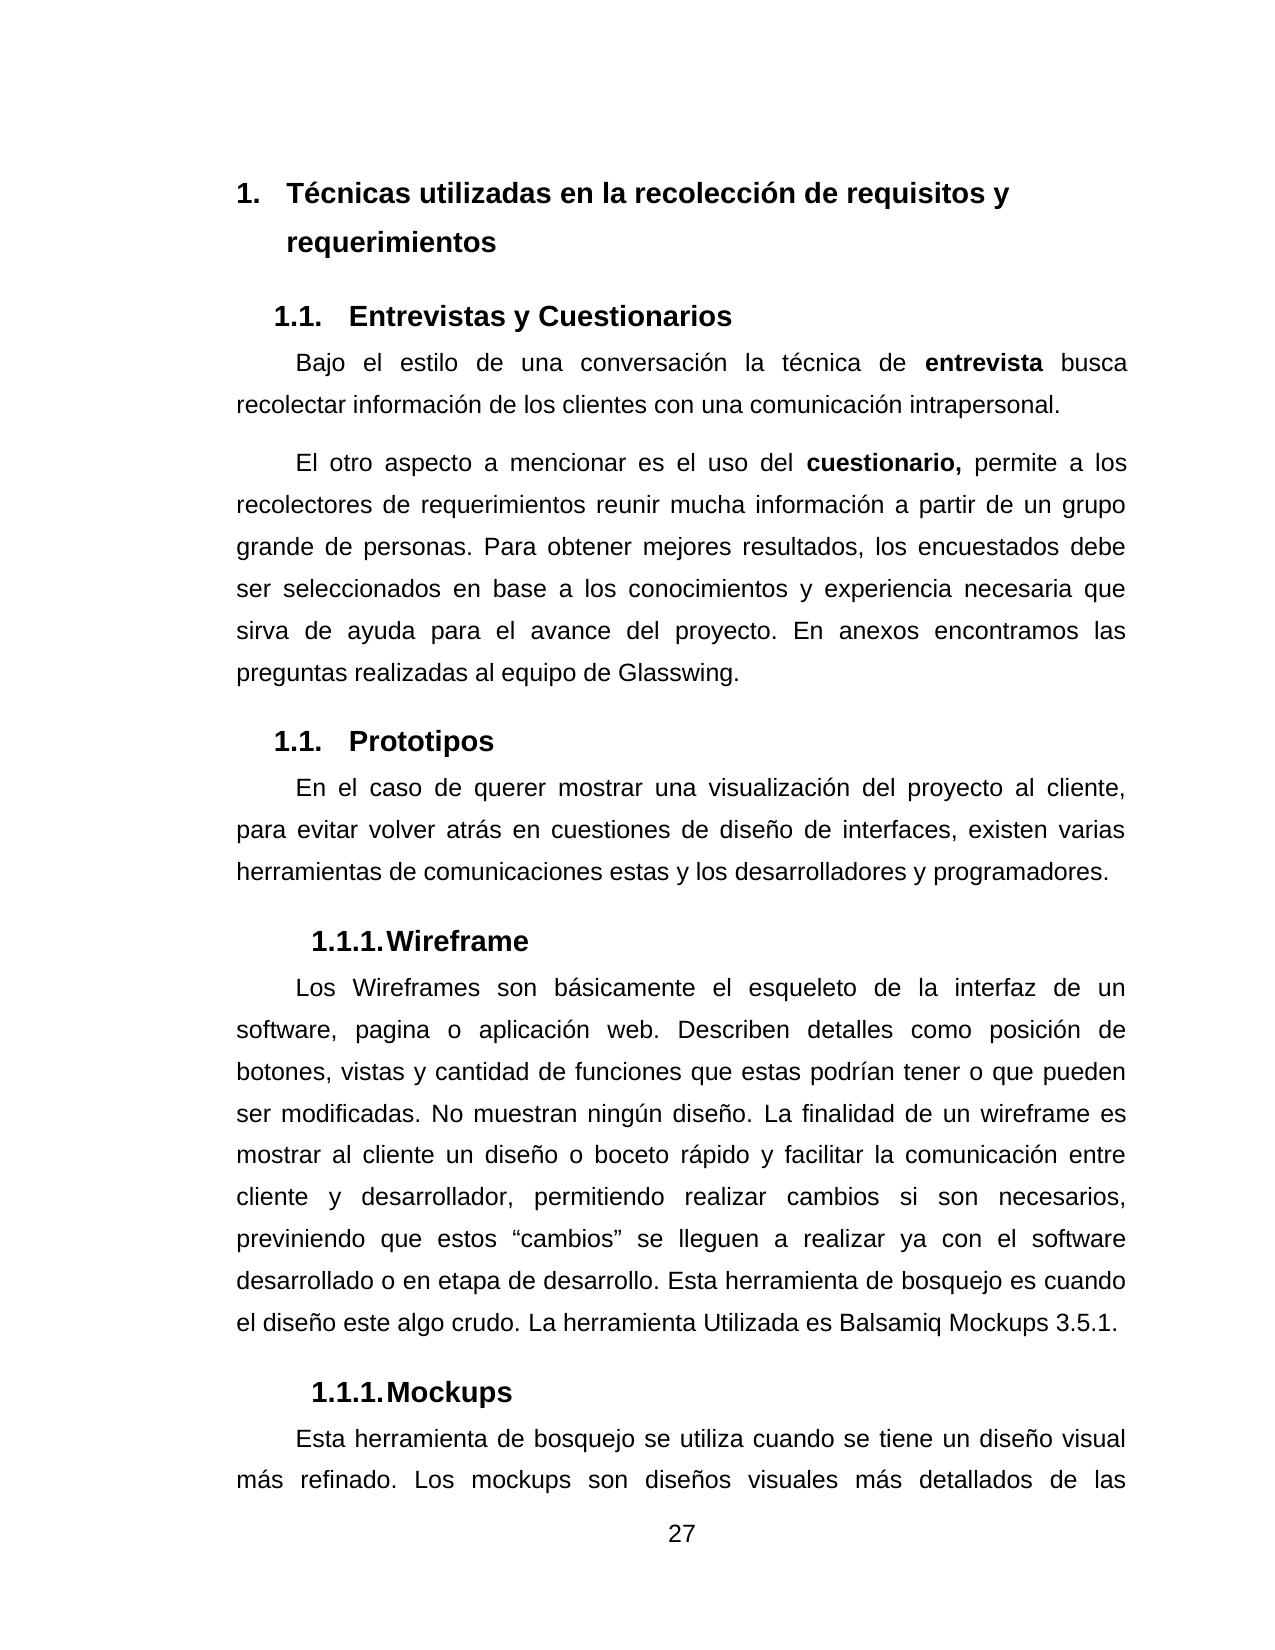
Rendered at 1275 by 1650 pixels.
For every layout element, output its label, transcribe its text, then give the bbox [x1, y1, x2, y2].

text El otro aspecto a mencionar es el uso del cuestionario, permite a los recolectores de requerimientos reunir mucha información a partir de un grupo grande de personas. Para obtener mejores resultados, los encuestados debe ser seleccionados en base a los conocimientos y experiencia necesaria que sirva de ayuda para el avance del proyecto. En anexos encontramos las preguntas realizadas al equipo de Glasswing. [236, 449, 1127, 686]
subtitle Entrevistas y Cuestionarios [274, 300, 1127, 332]
subtitle Wireframe [311, 925, 1127, 957]
subtitle Mockups [311, 1376, 1127, 1408]
text Bajo el estilo de una conversación la técnica de entrevista busca recolectar información de los clientes con una comunicación intrapersonal. [236, 349, 1127, 418]
subtitle Técnicas utilizadas en la recolección de requisitos y requerimientos [236, 177, 1127, 259]
subtitle Prototipos [274, 725, 1127, 758]
text Esta herramienta de bosquejo se utiliza cuando se tiene un diseño visual más refinado. Los mockups son diseños visuales más detallados de las [236, 1424, 1127, 1494]
text Los Wireframes son básicamente el esqueleto de la interfaz de un software, pagina o aplicación web. Describen detalles como posición de botones, vistas y cantidad de funciones que estas podrían tener o que pueden ser modificadas. No muestran ningún diseño. La finalidad de un wireframe es mostrar al cliente un diseño o boceto rápido y facilitar la comunicación entre cliente y desarrollador, permitiendo realizar cambios si son necesarios, previniendo que estos “cambios” se lleguen a realizar ya con el software desarrollado o en etapa de desarrollo. Esta herramienta de bosquejo es cuando el diseño este algo crudo. La herramienta Utilizada es Balsamiq Mockups 3.5.1. [236, 974, 1127, 1337]
text En el caso de querer mostrar una visualización del proyecto al cliente, para evitar volver atrás en cuestiones de diseño de interfaces, existen varias herramientas de comunicaciones estas y los desarrolladores y programadores. [236, 774, 1127, 886]
